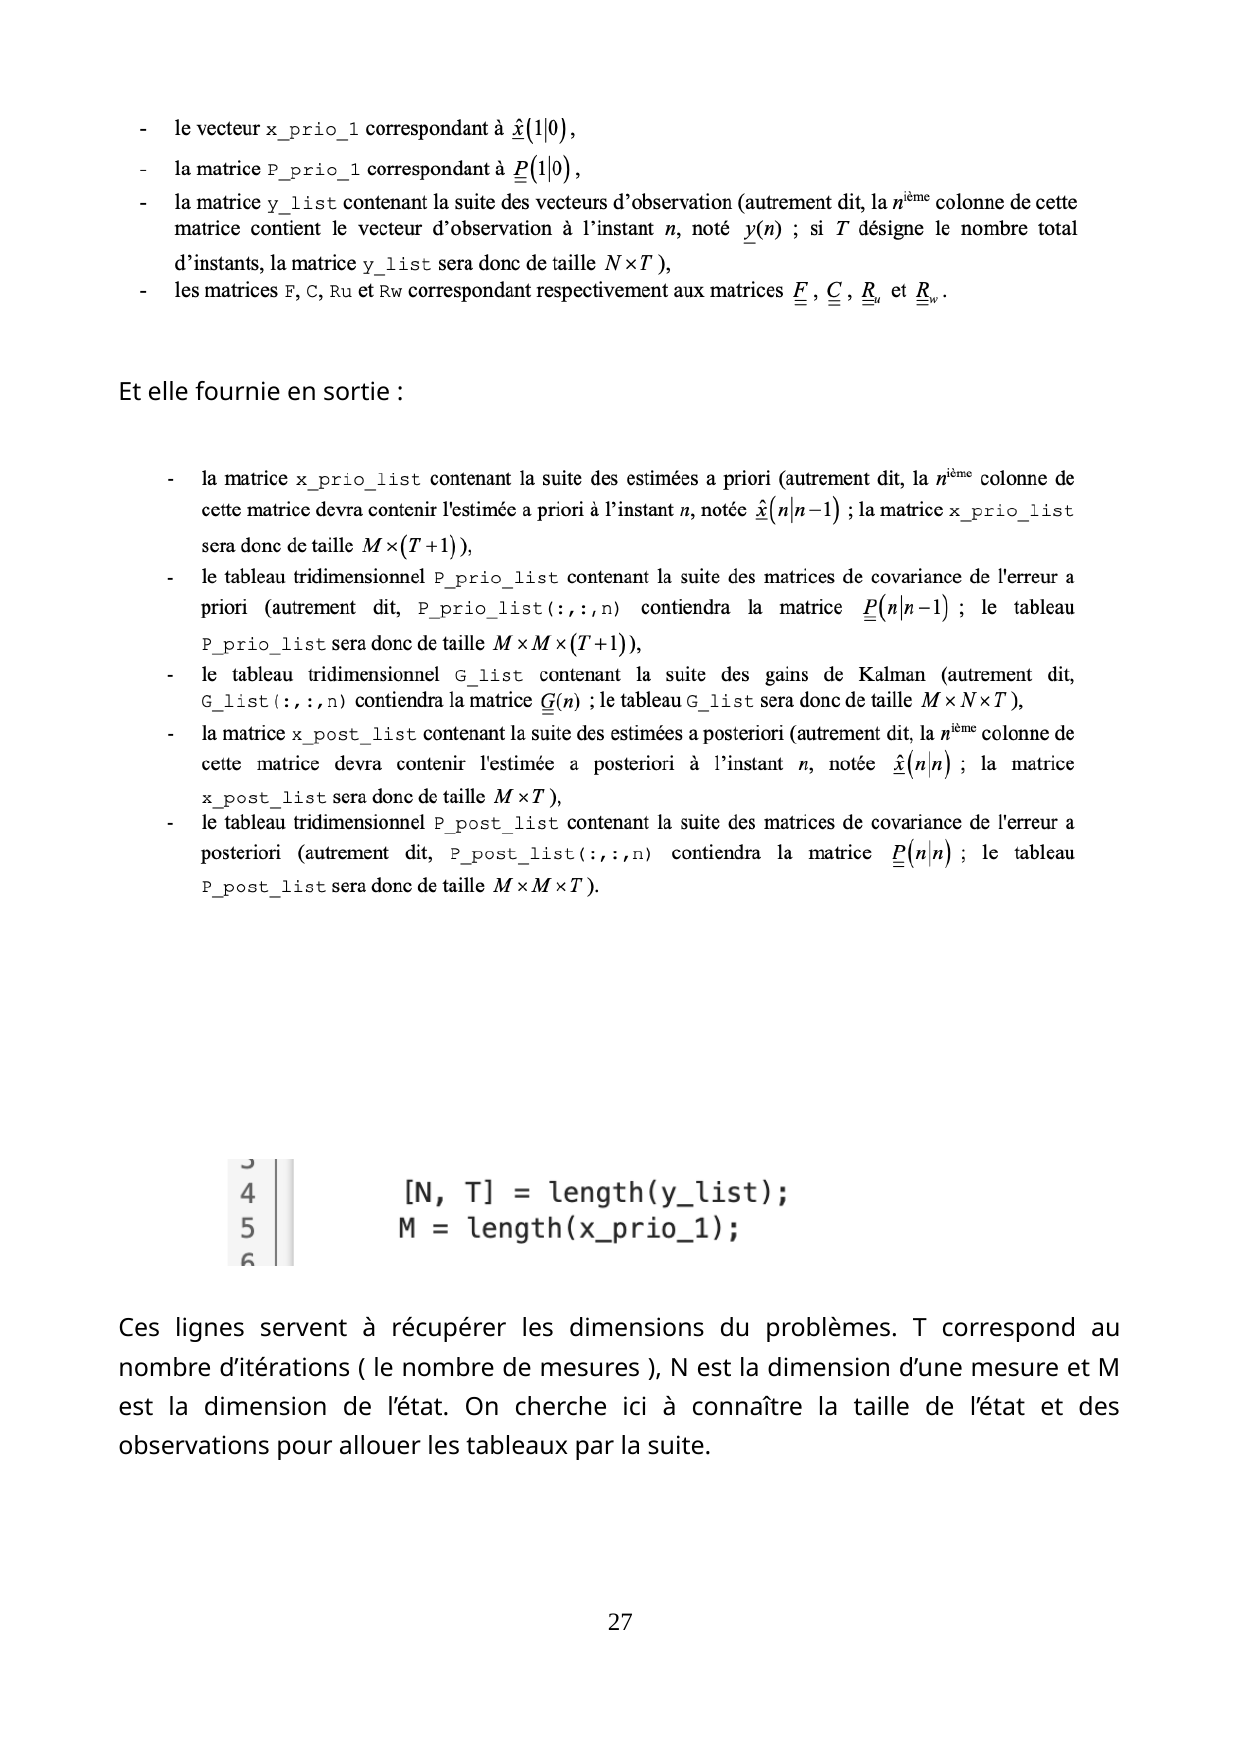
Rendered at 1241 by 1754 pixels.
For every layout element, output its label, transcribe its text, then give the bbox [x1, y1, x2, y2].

picture [118, 118, 1123, 330]
picture [227, 1159, 1013, 1266]
text Et elle fournie en sortie : [118, 374, 1122, 408]
text Ces lignes servent à récupérer les dimensions du problèmes. T correspond au nombre d’itérations ( le nombre de mesures ), N est la dimension d’une mesure et M est la dimension de l’état. On cherche ici à connaître la taille de l’état et des observations pour allouer les tableaux par la suite. [118, 1310, 1122, 1462]
picture [118, 465, 1123, 905]
